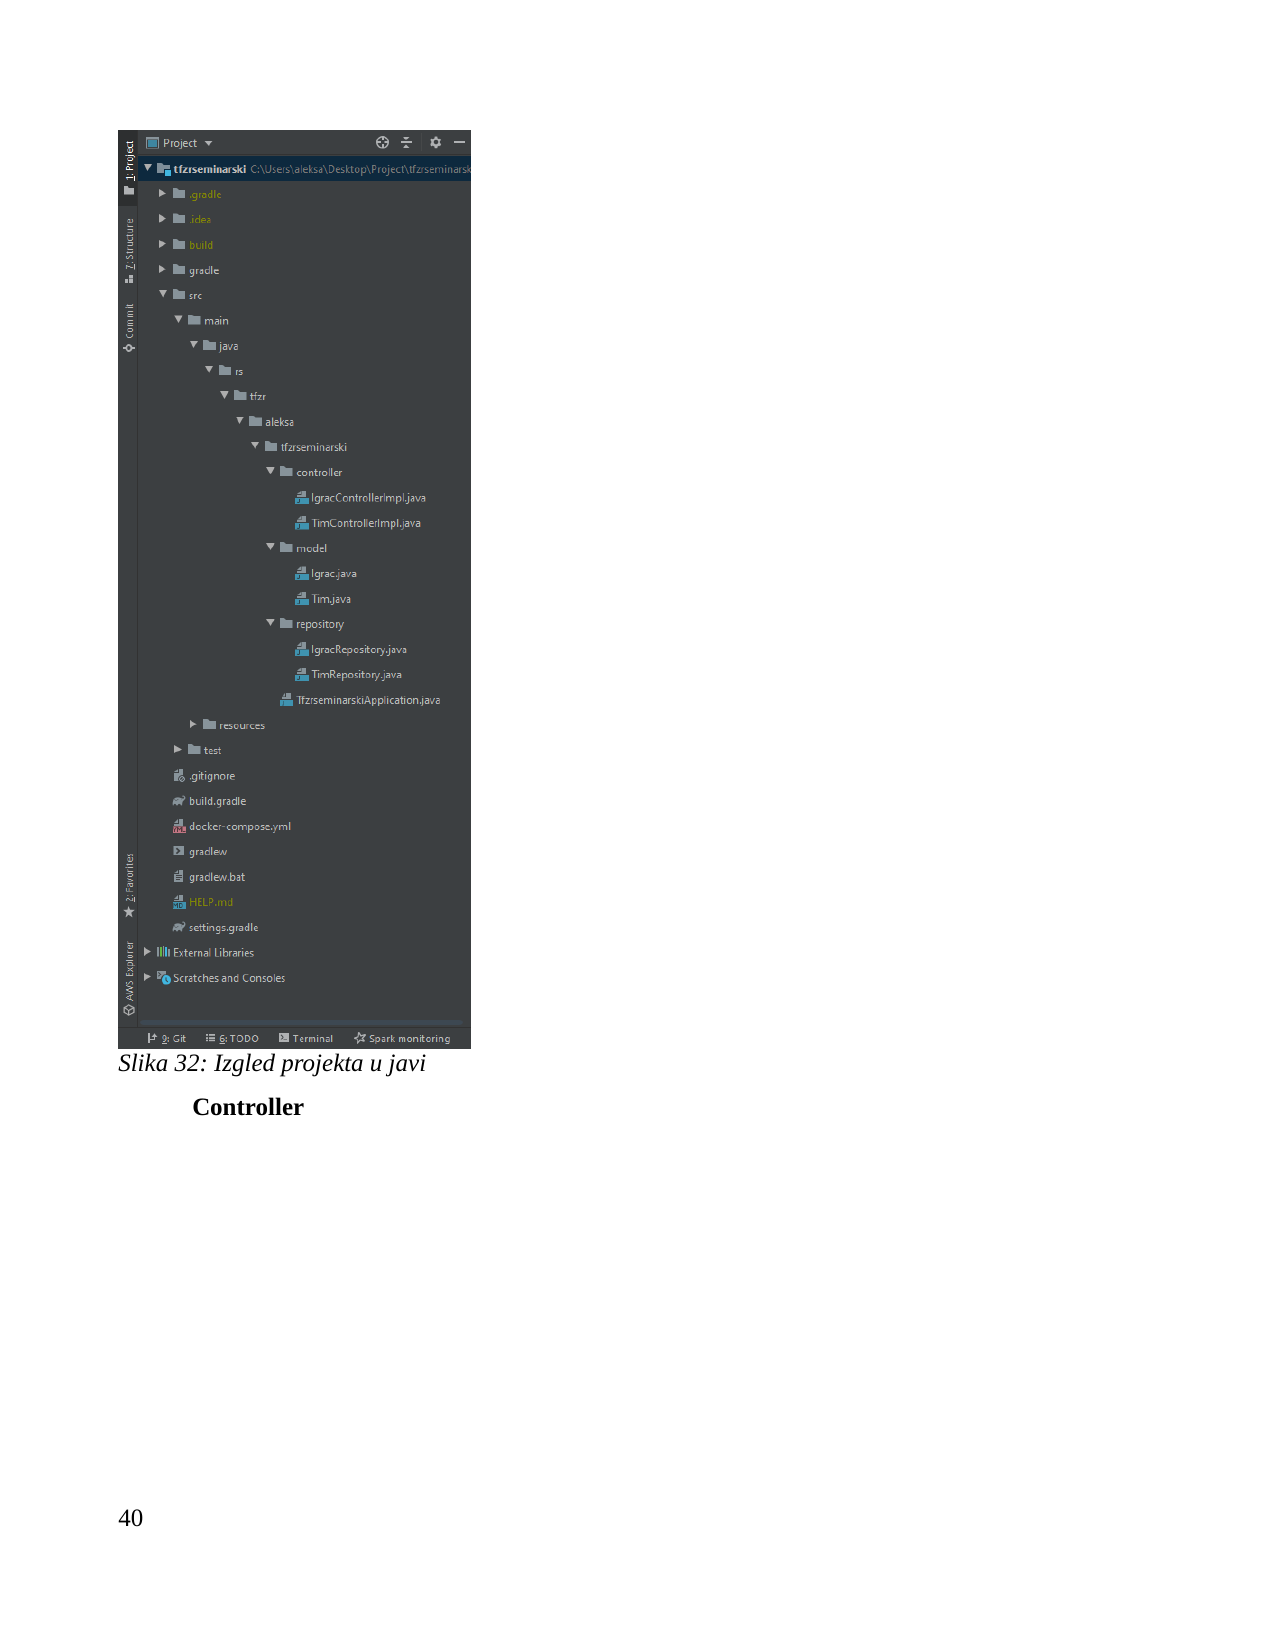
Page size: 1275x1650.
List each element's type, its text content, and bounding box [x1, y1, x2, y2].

picture [118, 130, 1157, 1049]
text Slika 32: Izgled projekta u javi [118, 1049, 1157, 1077]
text Controller [118, 1092, 1157, 1120]
